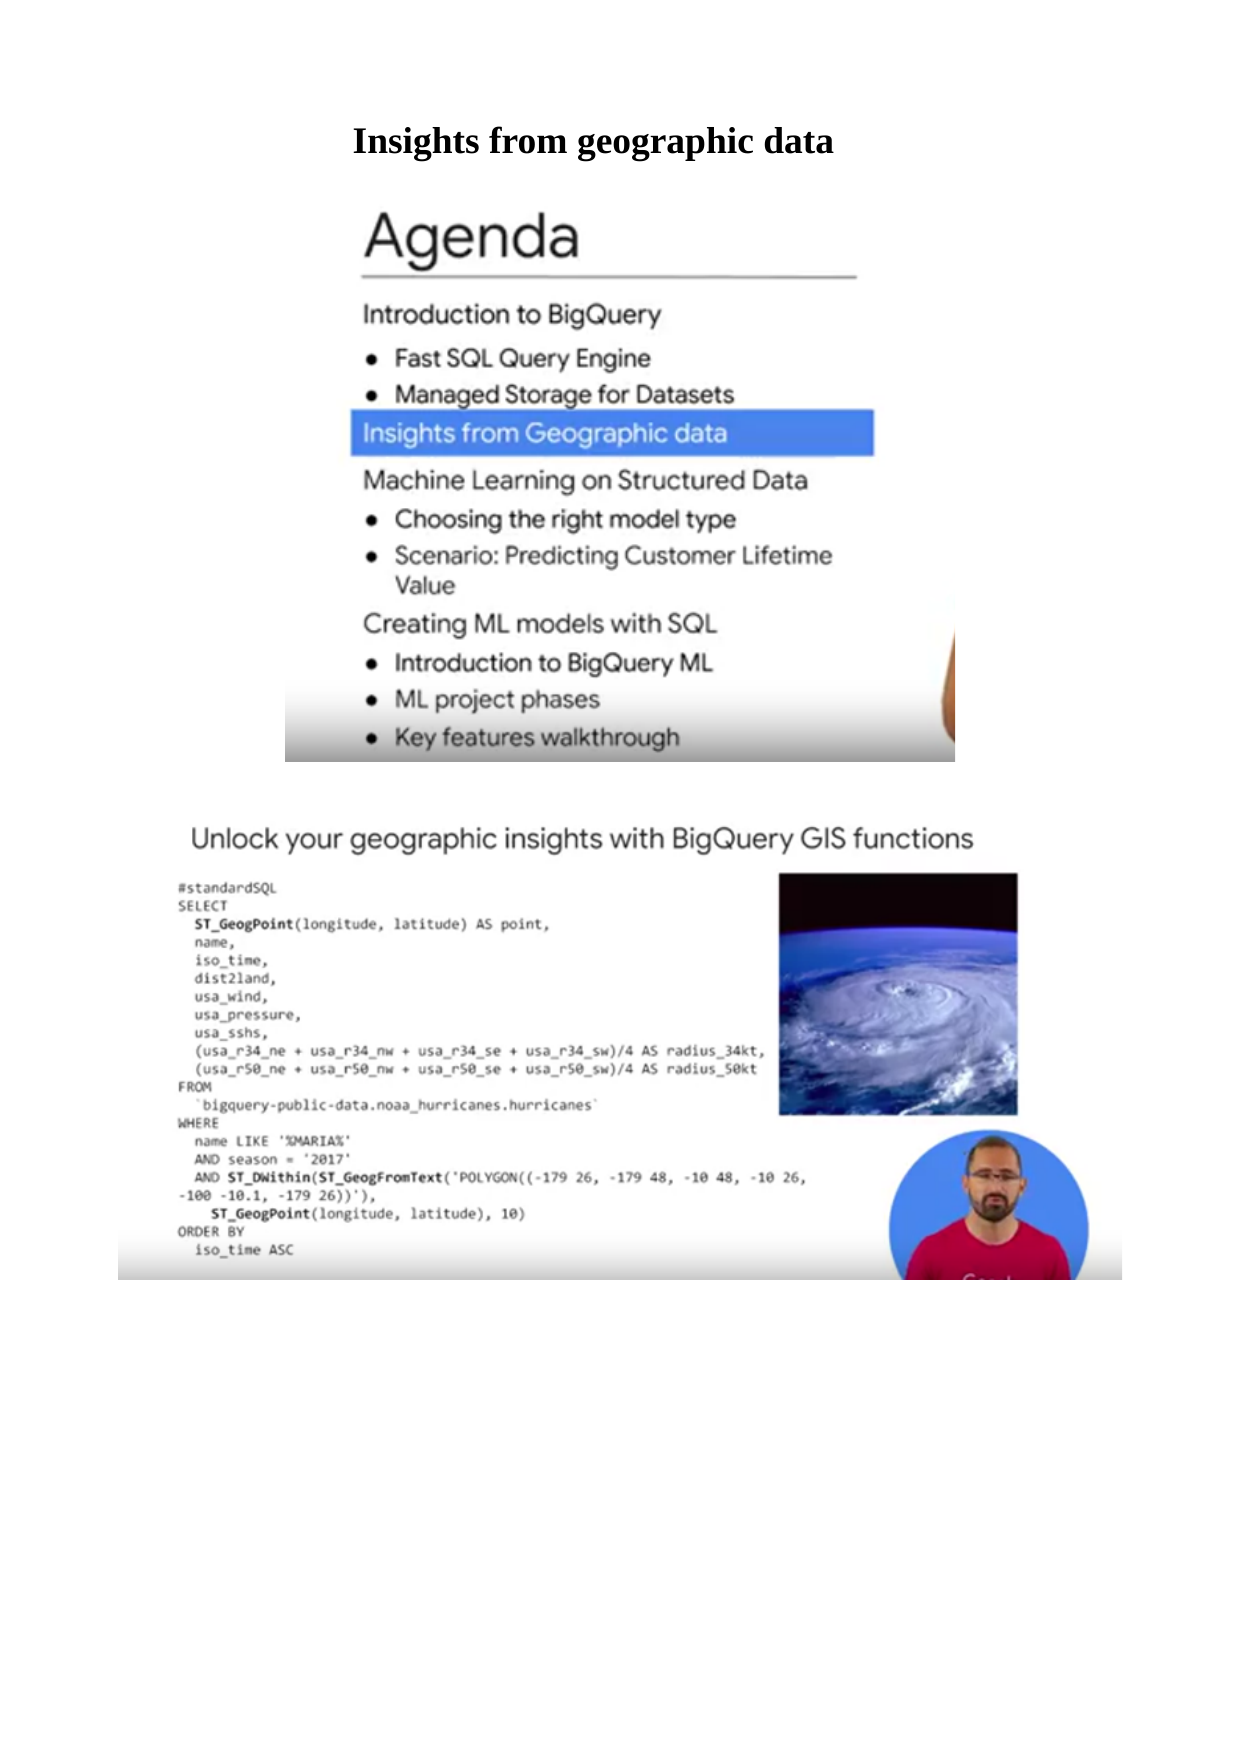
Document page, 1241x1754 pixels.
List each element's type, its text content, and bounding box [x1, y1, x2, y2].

subtitle Insights from geographic data [118, 118, 1122, 161]
picture [285, 202, 956, 762]
picture [118, 806, 1123, 1280]
